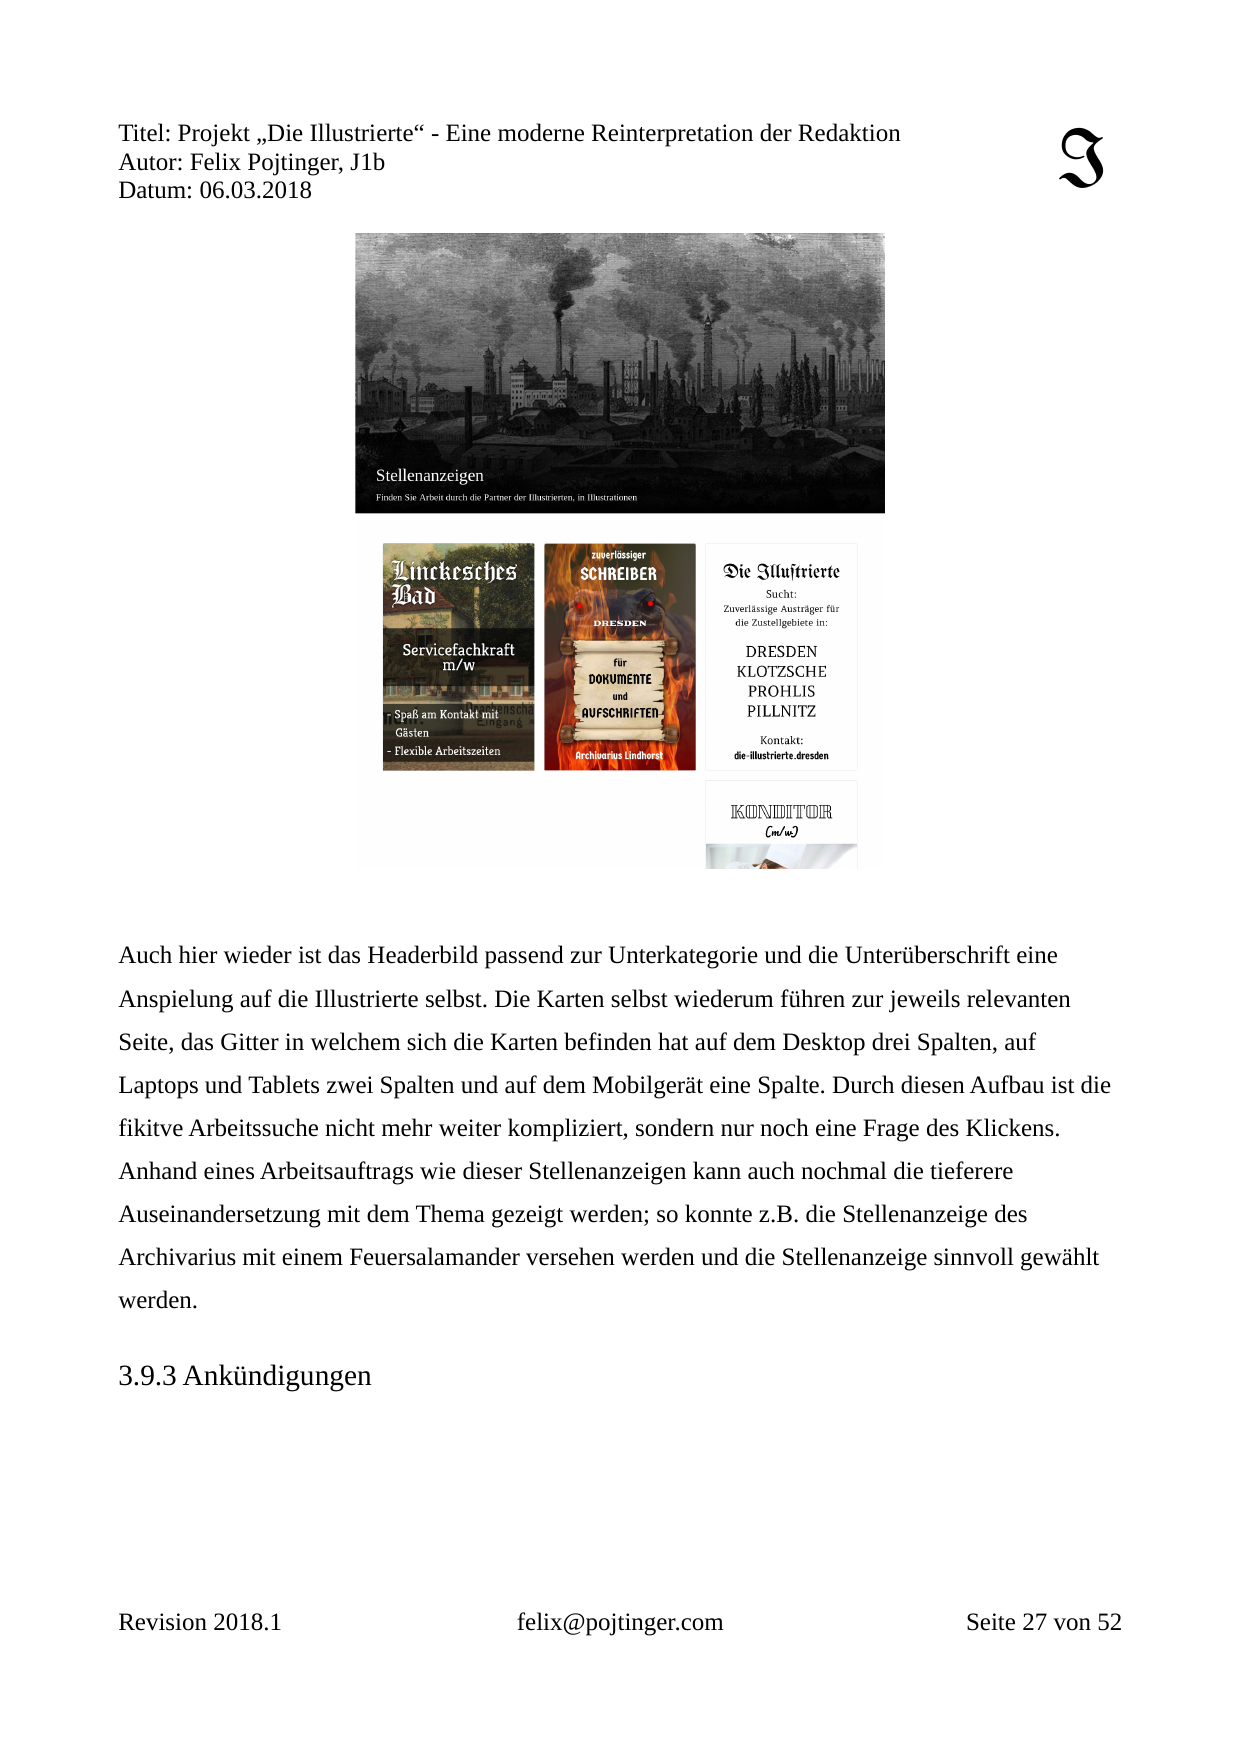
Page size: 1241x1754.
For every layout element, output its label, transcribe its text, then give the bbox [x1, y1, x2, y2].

picture [542, 233, 695, 869]
subtitle 3.9.3 Ankündigungen [118, 1358, 1122, 1392]
picture [1046, 120, 1120, 194]
text Auch hier wieder ist das Headerbild passend zur Unterkategorie und die Unterüberschrift eine Anspielung auf die Illustrierte selbst. Die Karten selbst wiederum führen zur jeweils relevanten Seite, das Gitter in welchem sich die Karten befinden hat auf dem Desktop drei Spalten, auf Laptops und Tablets zwei Spalten und auf dem Mobilgerät eine Spalte. Durch diesen Aufbau ist die fikitve Arbeitssuche nicht mehr weiter kompliziert, sondern nur noch eine Frage des Klickens. Anhand eines Arbeitsauftrags wie dieser Stellenanzeigen kann auch nochmal die tieferere Auseinandersetzung mit dem Thema gezeigt werden; so konnte z.B. die Stellenanzeige des Archivarius mit einem Feuersalamander versehen werden und die Stellenanzeige sinnvoll gewählt werden. [118, 941, 1122, 1314]
